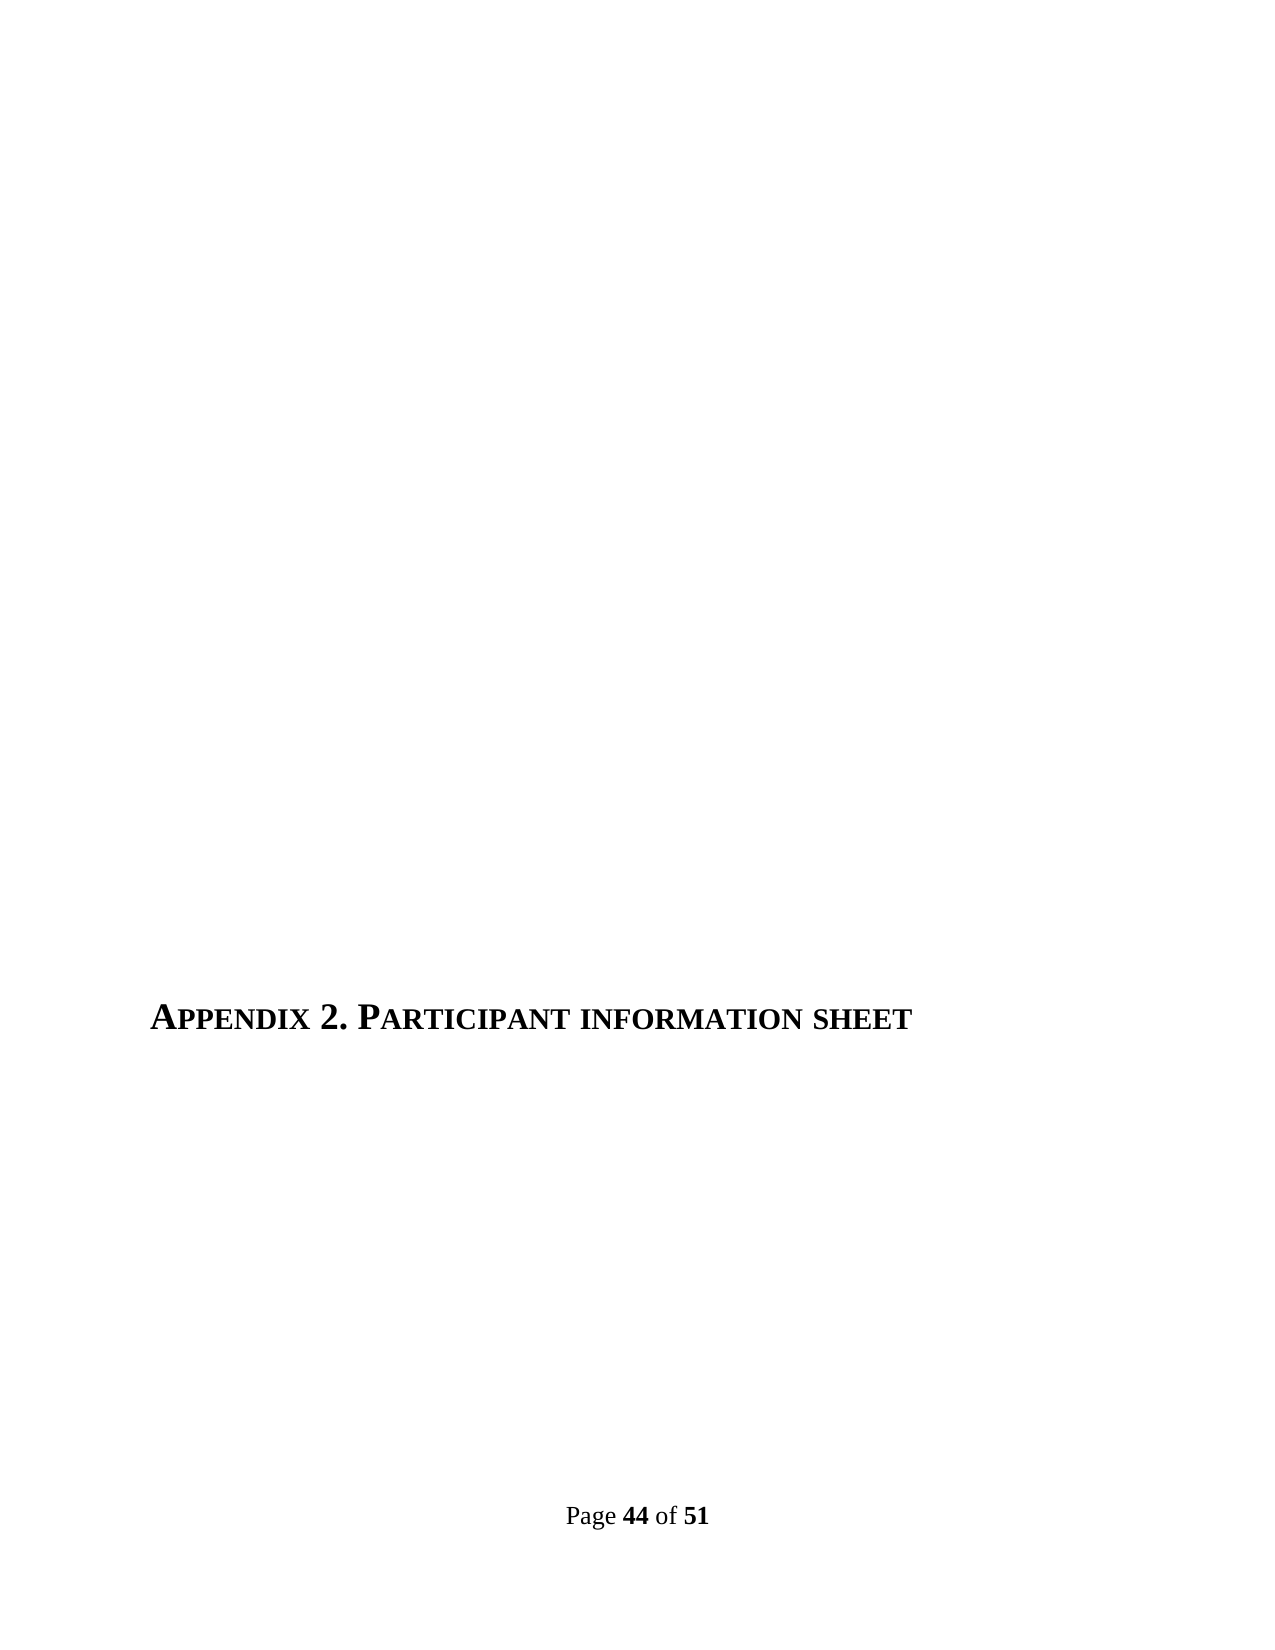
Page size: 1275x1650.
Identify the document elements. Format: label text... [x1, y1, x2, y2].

subtitle Appendix 2. Participant information sheet [150, 994, 1125, 1038]
